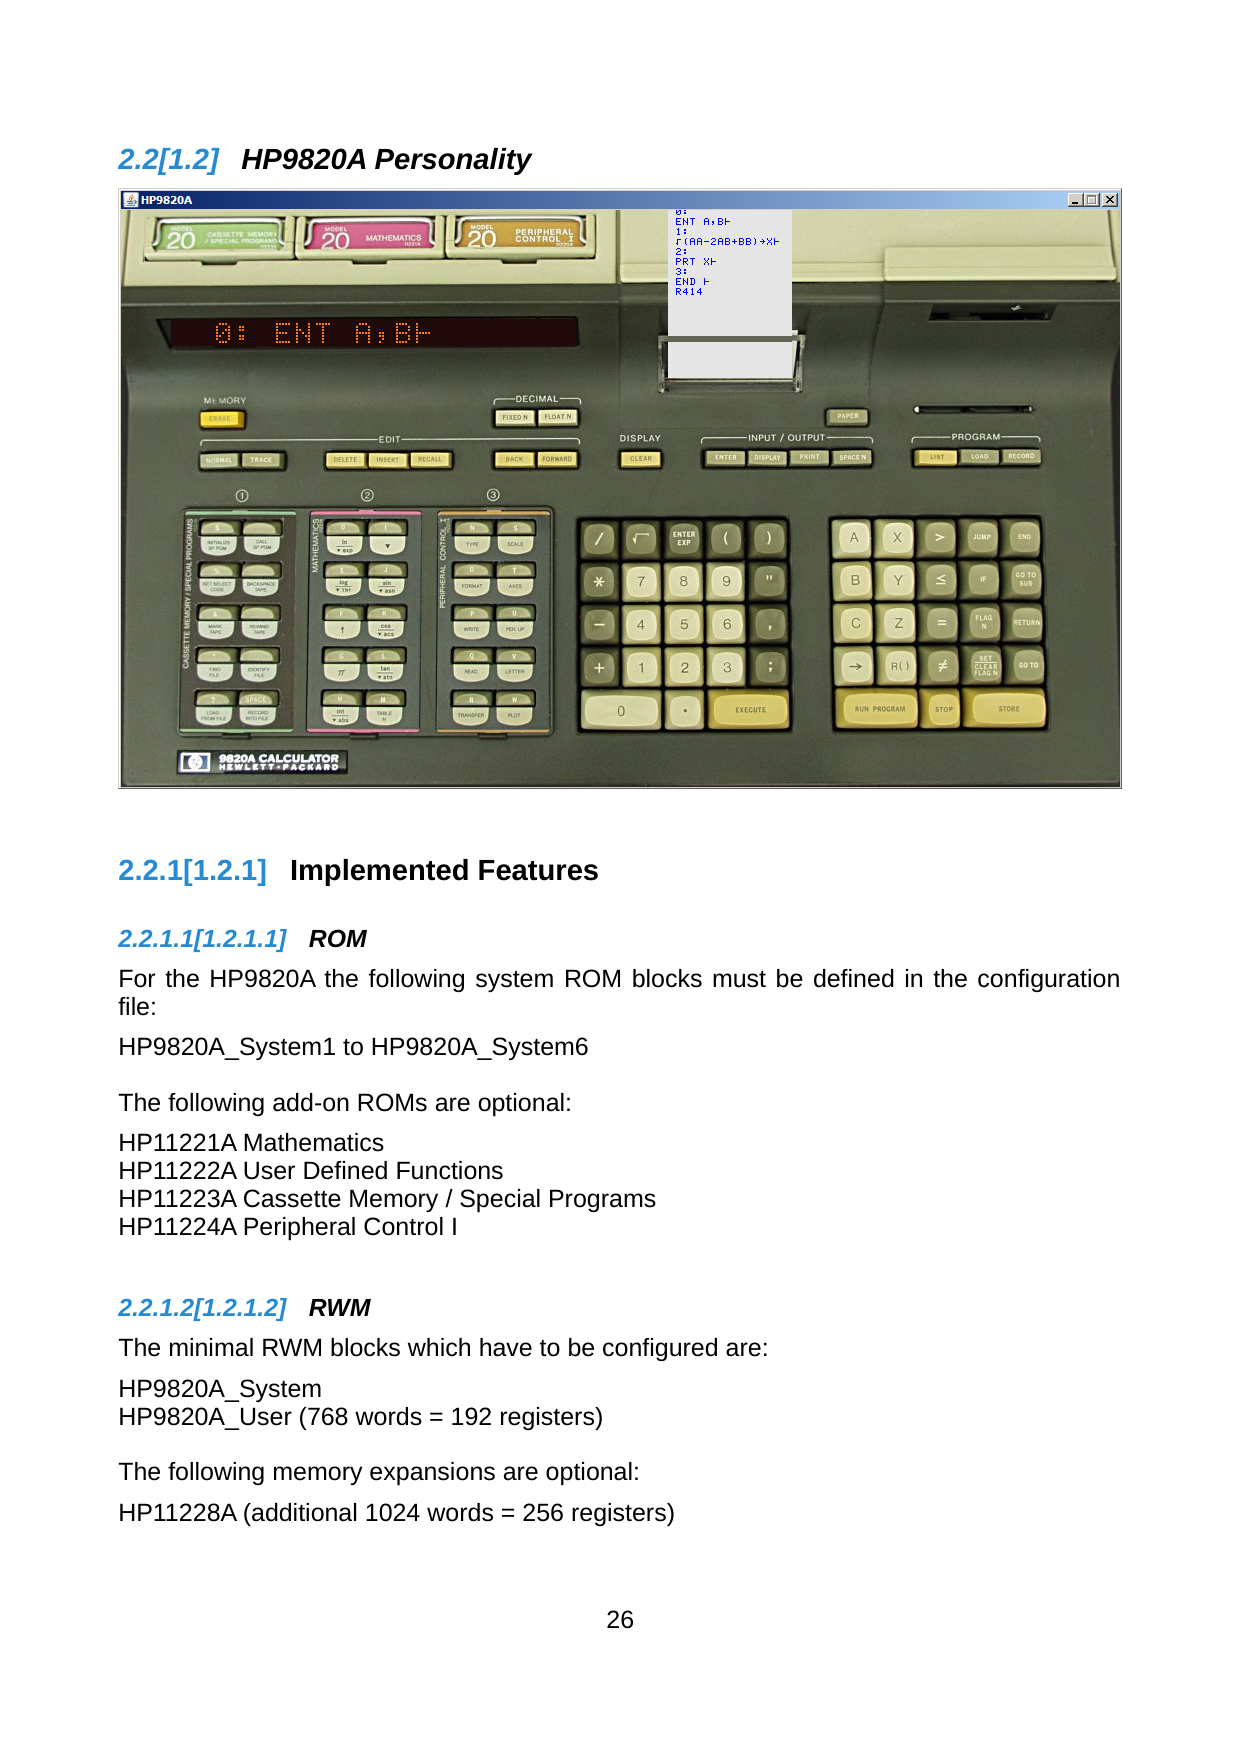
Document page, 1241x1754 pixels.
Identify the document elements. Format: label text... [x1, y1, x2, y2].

subtitle RWM [118, 1294, 1122, 1322]
picture [118, 188, 1122, 789]
subtitle Implemented Features [118, 854, 1122, 887]
text HP11228A (additional 1024 words = 256 registers) [118, 1499, 1122, 1527]
text The following memory expansions are optional: [118, 1458, 1122, 1486]
text The minimal RWM blocks which have to be configured are: [118, 1334, 1122, 1362]
text HP11224A Peripheral Control I [118, 1213, 1122, 1241]
subtitle HP9820A Personality [118, 143, 1122, 176]
subtitle ROM [118, 924, 1122, 952]
text HP11222A User Defined Functions [118, 1157, 1122, 1185]
text The following add-on ROMs are optional: [118, 1089, 1122, 1117]
text HP11223A Cassette Memory / Special Programs [118, 1185, 1122, 1213]
text For the HP9820A the following system ROM blocks must be defined in the configuration file: [118, 965, 1122, 1021]
text HP9820A_System HP9820A_User (768 words = 192 registers) [118, 1374, 1122, 1430]
text HP11221A Mathematics [118, 1129, 1122, 1157]
text HP9820A_System1 to HP9820A_System6 [118, 1033, 1122, 1061]
